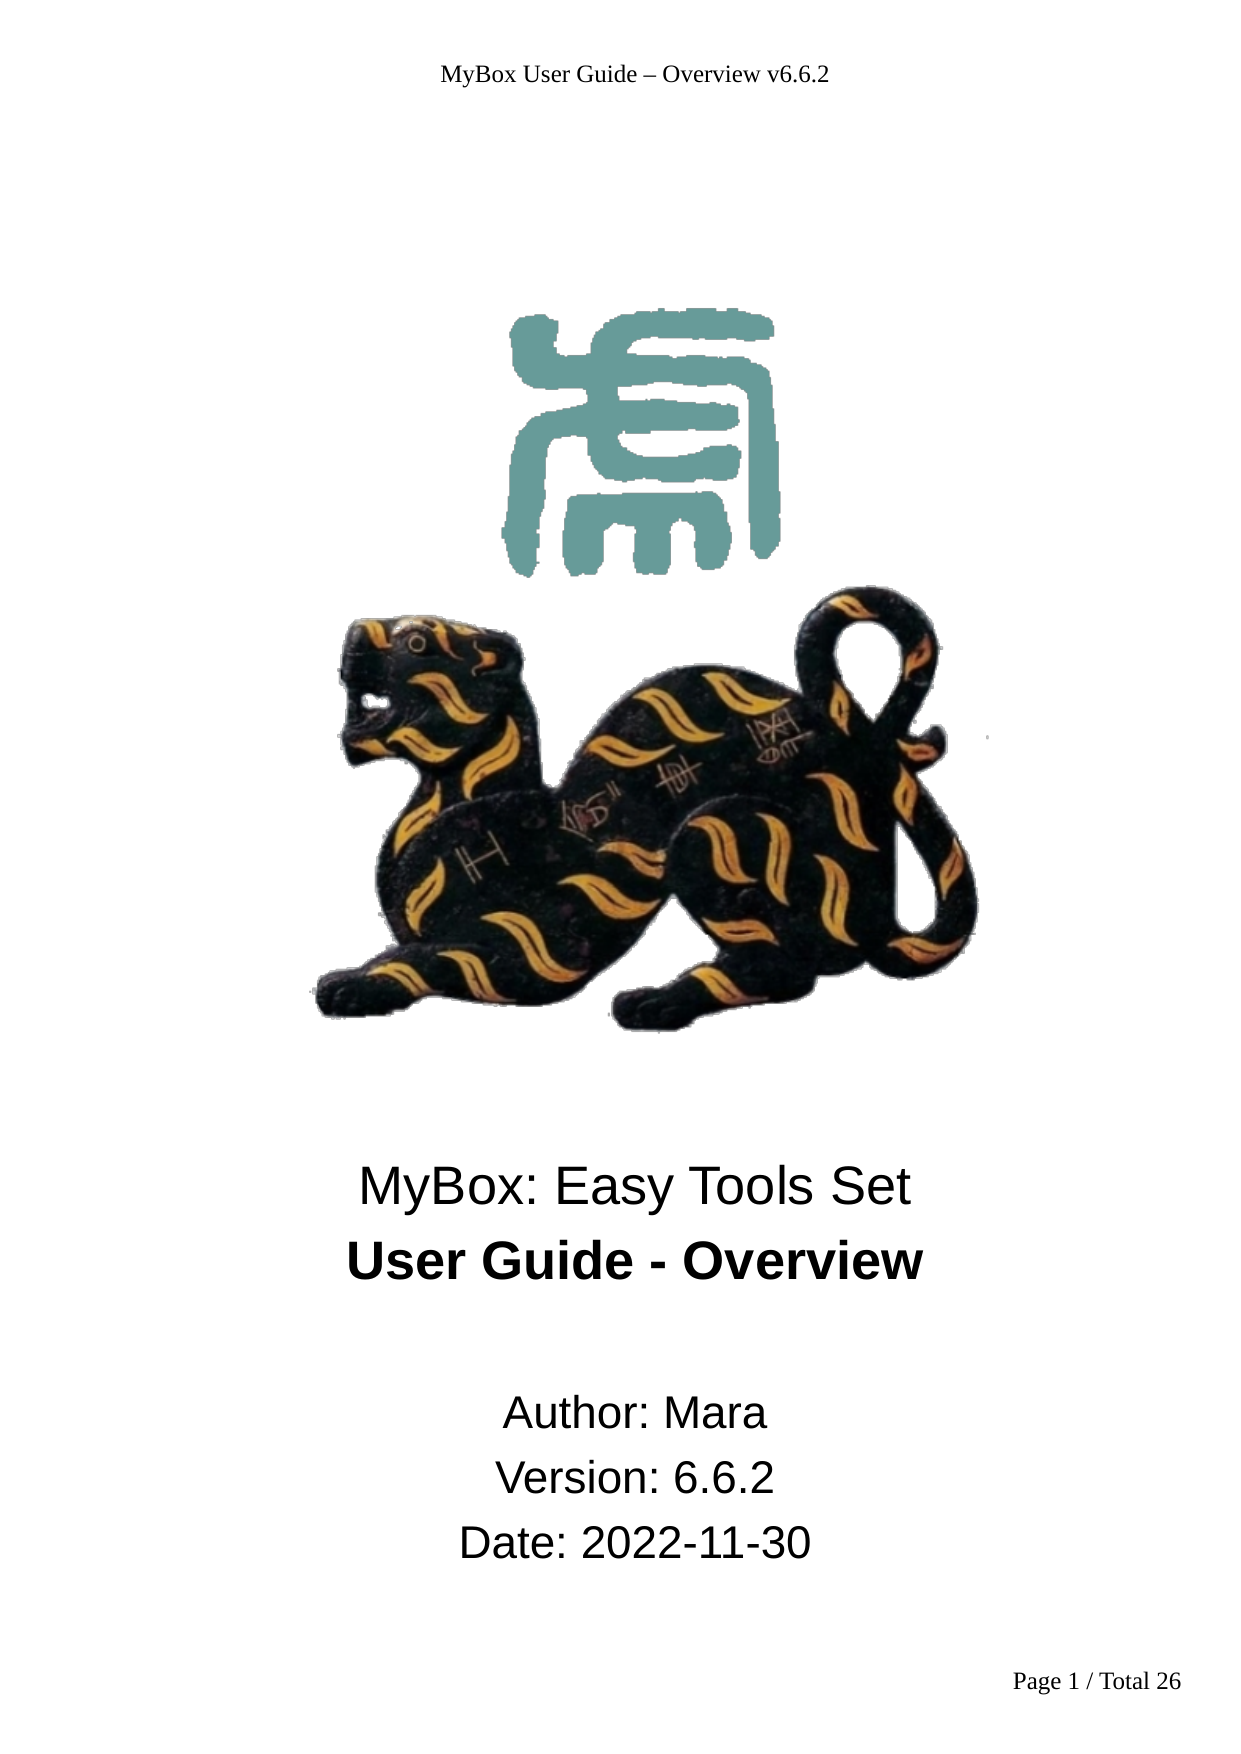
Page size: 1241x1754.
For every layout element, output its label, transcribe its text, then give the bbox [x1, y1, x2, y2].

text Date: 2022-11-30 [88, 1516, 1181, 1569]
picture [244, 261, 1026, 1043]
subtitle MyBox: Easy Tools Set [88, 1153, 1181, 1216]
text User Guide - Overview [88, 1228, 1181, 1291]
text Version: 6.6.2 [88, 1451, 1181, 1503]
text Author: Mara [88, 1386, 1181, 1438]
